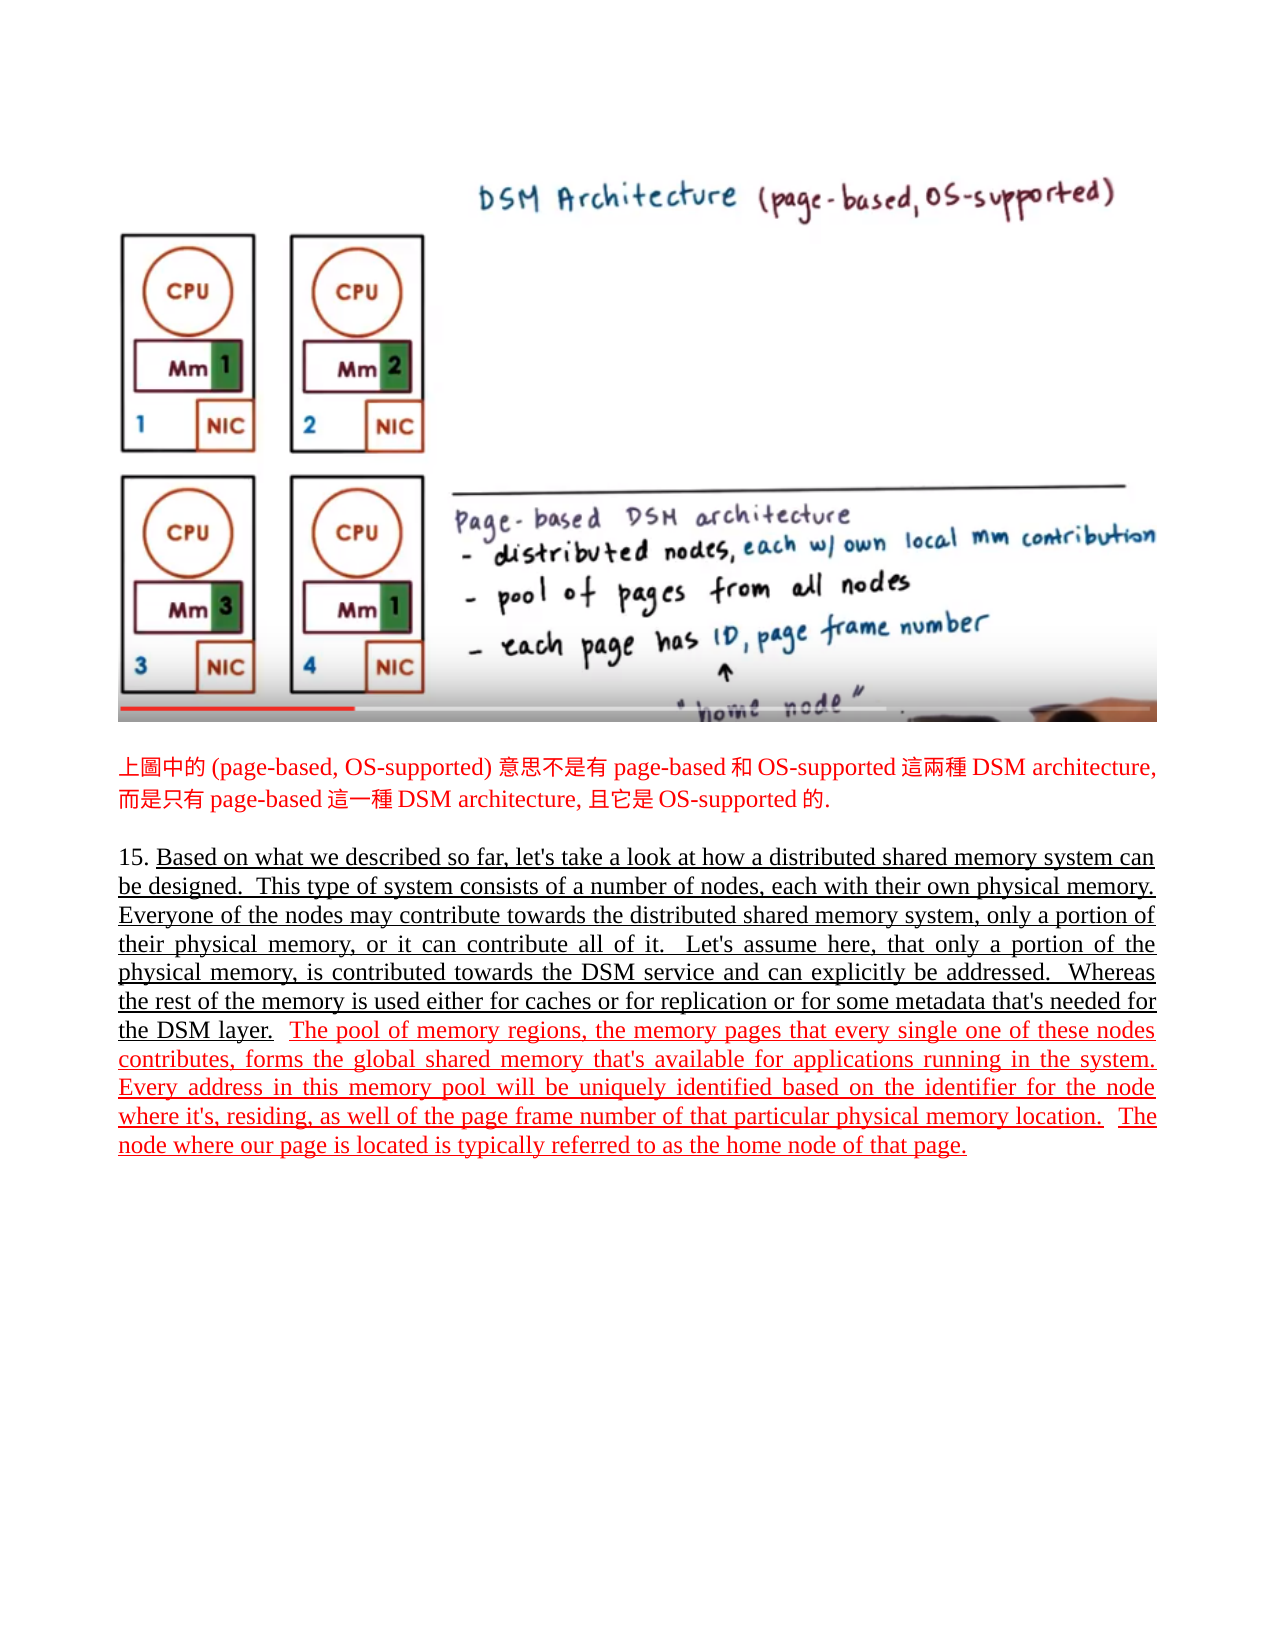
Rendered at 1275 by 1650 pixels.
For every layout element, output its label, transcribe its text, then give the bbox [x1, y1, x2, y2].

text 15. Based on what we described so far, let's take a look at how a distributed shared memory system can be designed. This type of system consists of a number of nodes, each with their own physical memory. Everyone of the nodes may contribute towards the distributed shared memory system, only a portion of their physical memory, or it can contribute all of it. Let's assume here, that only a portion of the [118, 842, 1157, 954]
text physical memory, is contributed towards the DSM service and can explicitly be addressed. Whereas the rest of the memory is used either for caches or for replication or for some metadata that's needed for [118, 955, 1157, 1011]
text the DSM layer. The pool of memory regions, the memory pages that every single one of these nodes contributes, forms the global shared memory that's available for applications running in the system. [118, 1013, 1157, 1069]
text 上圖中的 (page-based, OS-supported) 意思不是有page-based和OS-supported這兩種DSM architecture, 而是只有page-based這一種DSM architecture, 且它是OS-supported的. [118, 750, 1157, 814]
text Every address in this memory pool will be uniquely identified based on the identifier for the node where it's, residing, as well of the page frame number of that particular physical memory location. The node where our page is located is typically referred to as the home node of that page. [118, 1070, 1157, 1159]
picture [118, 175, 1157, 722]
